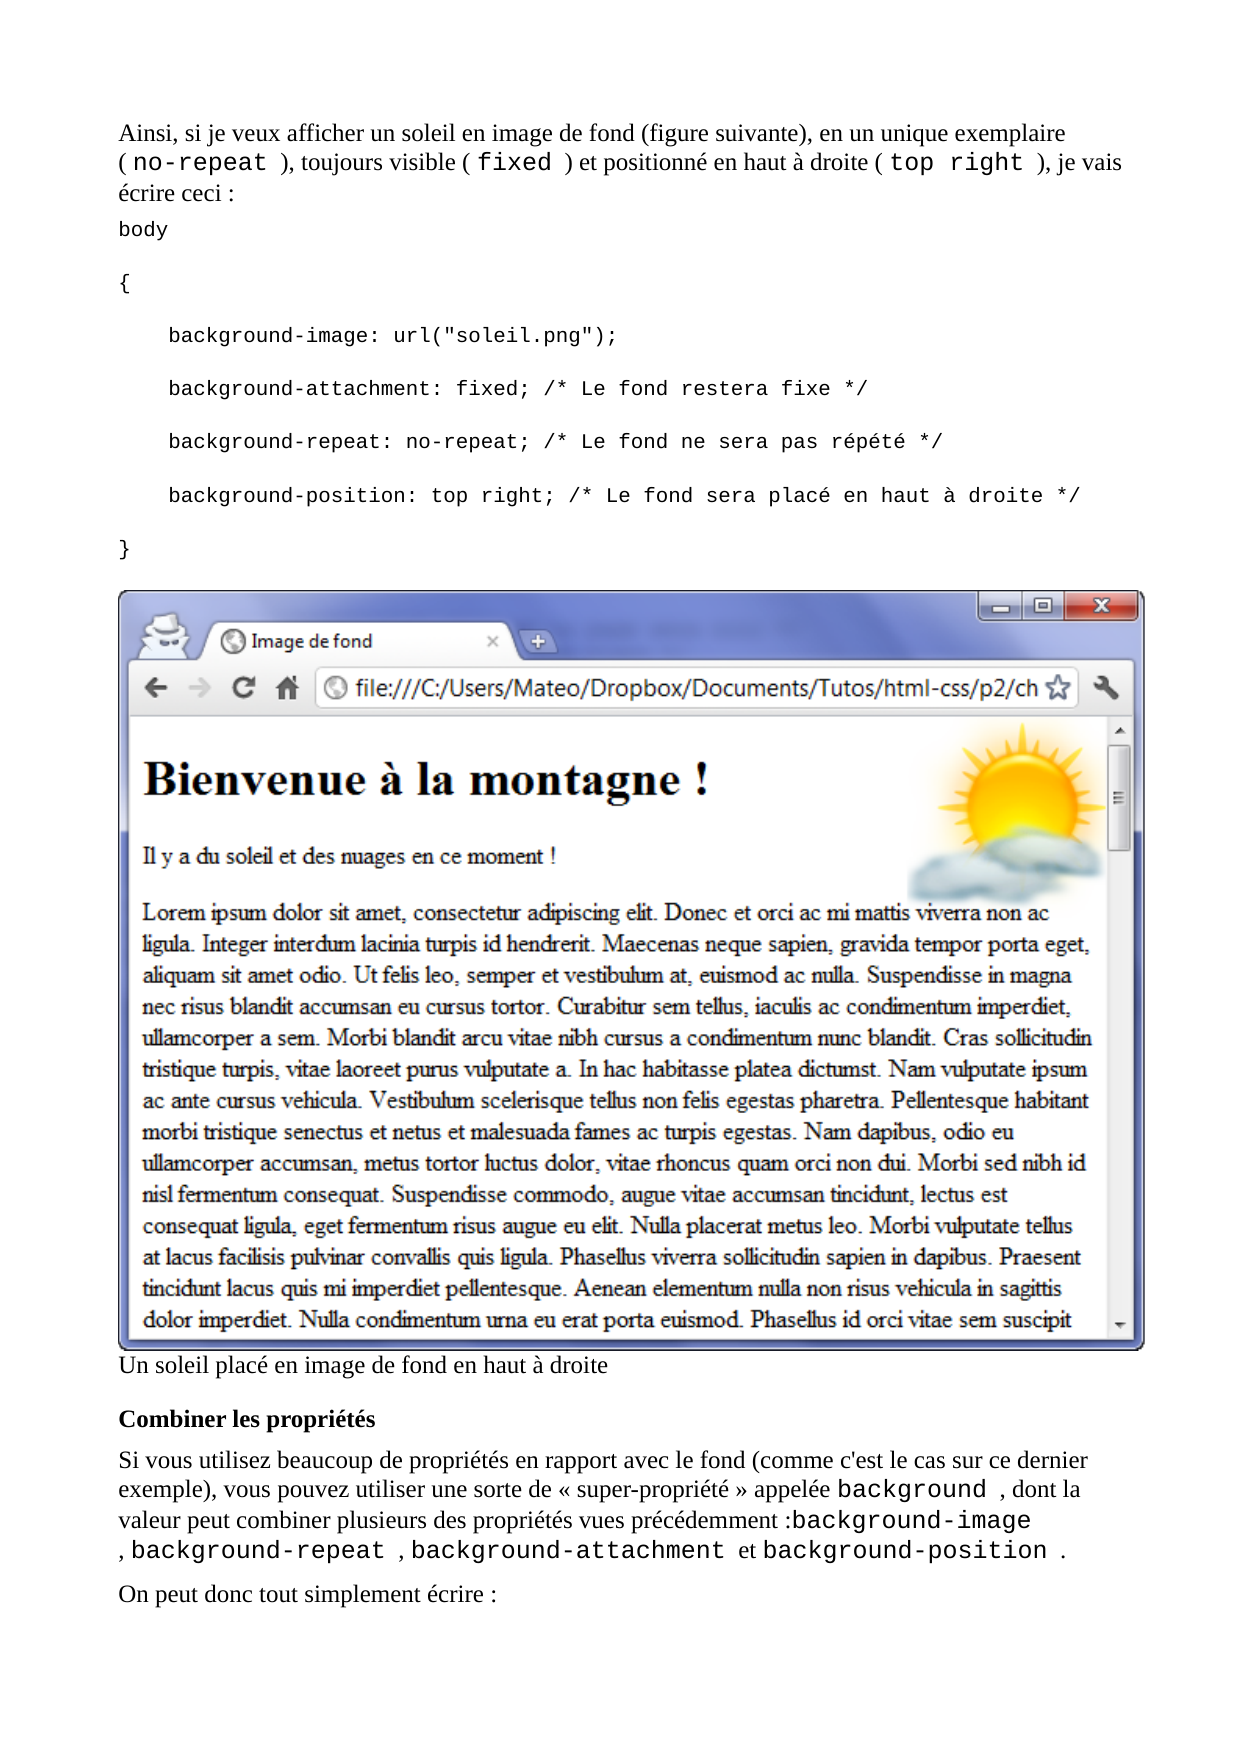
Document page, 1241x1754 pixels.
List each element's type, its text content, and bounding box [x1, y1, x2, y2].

text background-repeat: no-repeat; /* Le fond ne sera pas répété */ [118, 431, 1122, 455]
text Ainsi, si je veux afficher un soleil en image de fond (figure suivante), en un unique exemplaire ( no-repeat ), toujours visible ( fixed ) et positionné en haut à droite ( top right ), je vais écrire ceci : [118, 118, 1122, 206]
text body [118, 219, 1122, 243]
text background-attachment: fixed; /* Le fond restera fixe */ [118, 378, 1122, 402]
picture [118, 590, 1145, 1351]
text } [118, 538, 1122, 561]
text { [118, 272, 1122, 296]
text background-image: url("soleil.png"); [118, 325, 1122, 349]
text Un soleil placé en image de fond en haut à droite [118, 1351, 1122, 1379]
text On peut donc tout simplement écrire : [118, 1579, 1122, 1608]
subtitle Combiner les propriétés [118, 1404, 1122, 1433]
text Si vous utilisez beaucoup de propriétés en rapport avec le fond (comme c'est le cas sur ce dernier exemple), vous pouvez utiliser une sorte de « super-propriété » appelée background , dont la valeur peut combiner plusieurs des propriétés vues précédemment :background-image , background-repeat , background-attachment et background-position . [118, 1445, 1122, 1566]
text background-position: top right; /* Le fond sera placé en haut à droite */ [118, 484, 1122, 508]
